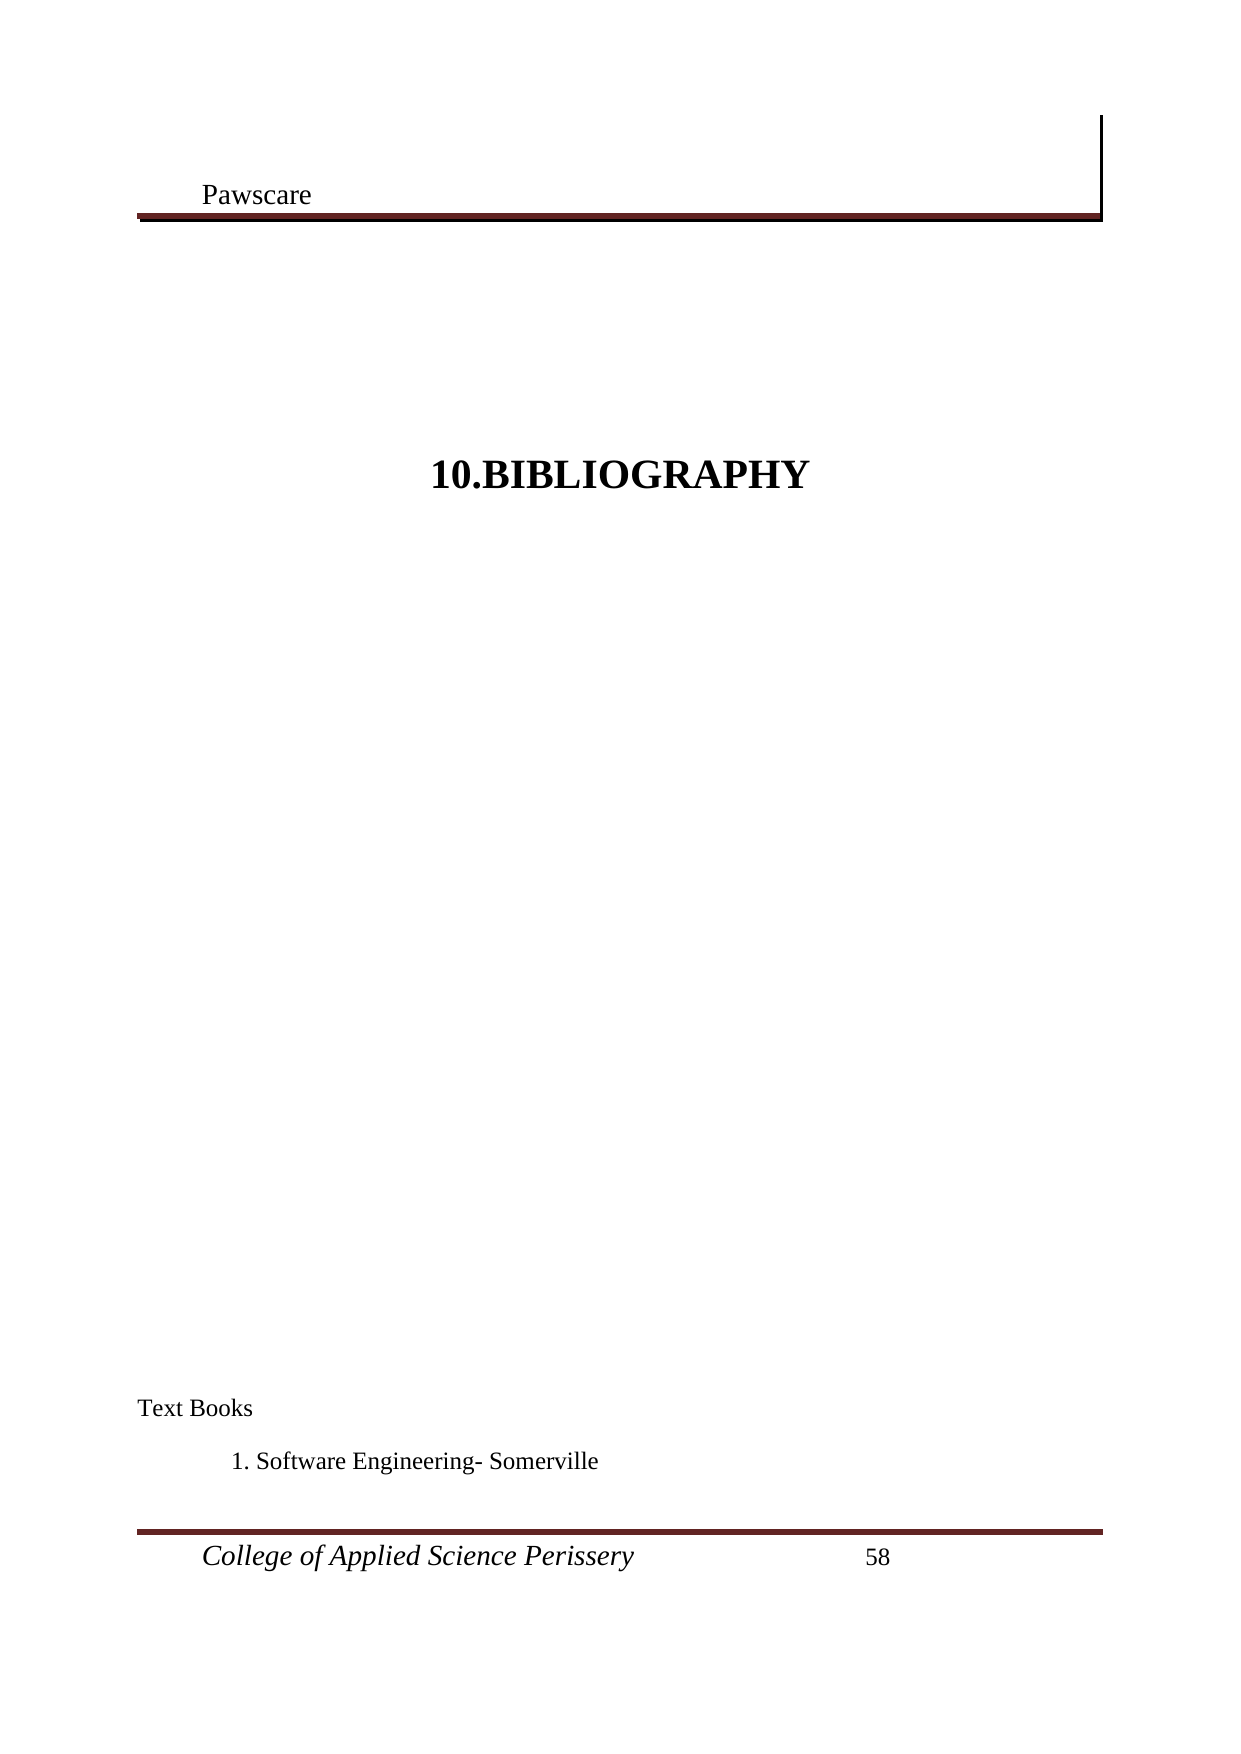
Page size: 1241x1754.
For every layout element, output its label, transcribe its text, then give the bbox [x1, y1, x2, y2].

text 1. Software Engineering- Somerville [212, 1446, 1103, 1475]
text 10.BIBLIOGRAPHY [137, 449, 1103, 497]
text Text Books [137, 1393, 1103, 1421]
